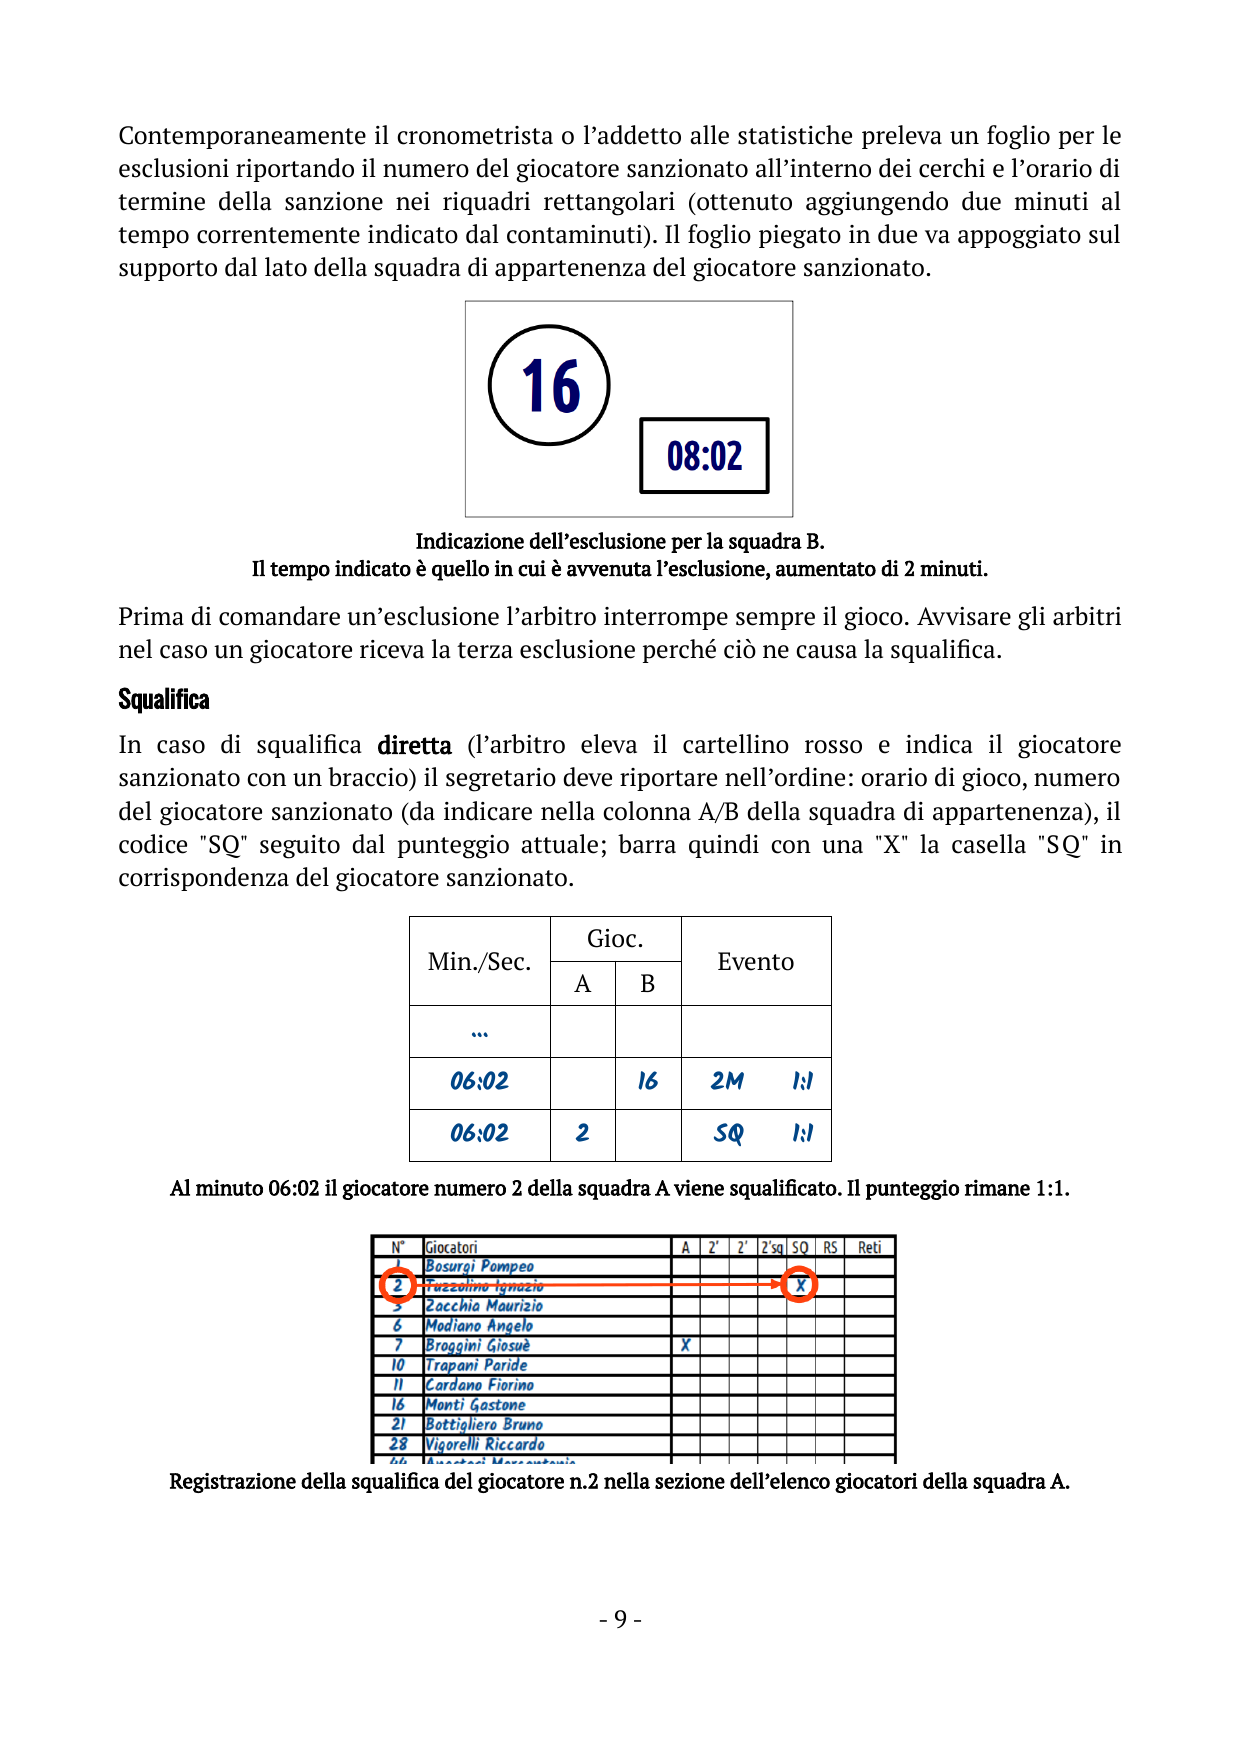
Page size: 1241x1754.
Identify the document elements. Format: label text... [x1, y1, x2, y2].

table_cell B [616, 962, 681, 1005]
table_cell SQ 1:1 [682, 1110, 831, 1161]
table_header Gioc. [551, 917, 681, 961]
table_cell 06:02 [410, 1058, 550, 1109]
table_cell [616, 1006, 681, 1057]
text Contemporaneamente il cronometrista o l’addetto alle statistiche preleva un foglio per le esclusioni riportando il numero del giocatore sanzionato allʼinterno dei cerchi e lʼorario di termine della sanzione nei riquadri rettangolari (ottenuto aggiungendo due minuti al tempo correntemente indicato dal contaminuti). Il foglio piegato in due va appoggiato sul supporto dal lato della squadra di appartenenza del giocatore sanzionato. [118, 118, 1122, 284]
picture [358, 1221, 908, 1464]
text Registrazione della squalifica del giocatore n.2 nella sezione dell’elenco giocatori della squadra A. [118, 1219, 1122, 1494]
table_header Min./Sec. [410, 917, 550, 1005]
picture [457, 293, 800, 524]
text In caso di squalifica diretta (l’arbitro eleva il cartellino rosso e indica il giocatore sanzionato con un braccio) il segretario deve riportare nellʼordine: orario di gioco, numero del giocatore sanzionato (da indicare nella colonna A/B della squadra di appartenenza), il codice "SQ" seguito dal punteggio attuale; barra quindi con una "X" la casella "SQ" in corrispondenza del giocatore sanzionato. [118, 728, 1122, 893]
table_cell ... [410, 1006, 550, 1057]
table_cell [551, 1006, 615, 1057]
table_cell 06:02 [410, 1110, 550, 1161]
table_cell [616, 1110, 681, 1161]
table_cell 16 [616, 1058, 681, 1109]
table_cell [682, 1006, 831, 1057]
table_cell 2M 1:1 [682, 1058, 831, 1109]
table_cell A [551, 962, 615, 1005]
text Indicazione dell’esclusione per la squadra B. Il tempo indicato è quello in cui è avvenuta l’esclusione, aumentato di 2 minuti. [118, 291, 1122, 582]
table_cell [551, 1058, 615, 1109]
table_cell 2 [551, 1110, 615, 1161]
text Al minuto 06:02 il giocatore numero 2 della squadra A viene squalificato. Il punteggio rimane 1:1. [118, 1173, 1122, 1201]
text Prima di comandare unʼesclusione lʼarbitro interrompe sempre il gioco. Avvisare gli arbitri nel caso un giocatore riceva la terza esclusione perché ciò ne causa la squalifica. [118, 600, 1122, 666]
table_header Evento [682, 917, 831, 1005]
subtitle Squalifica [118, 681, 1122, 715]
